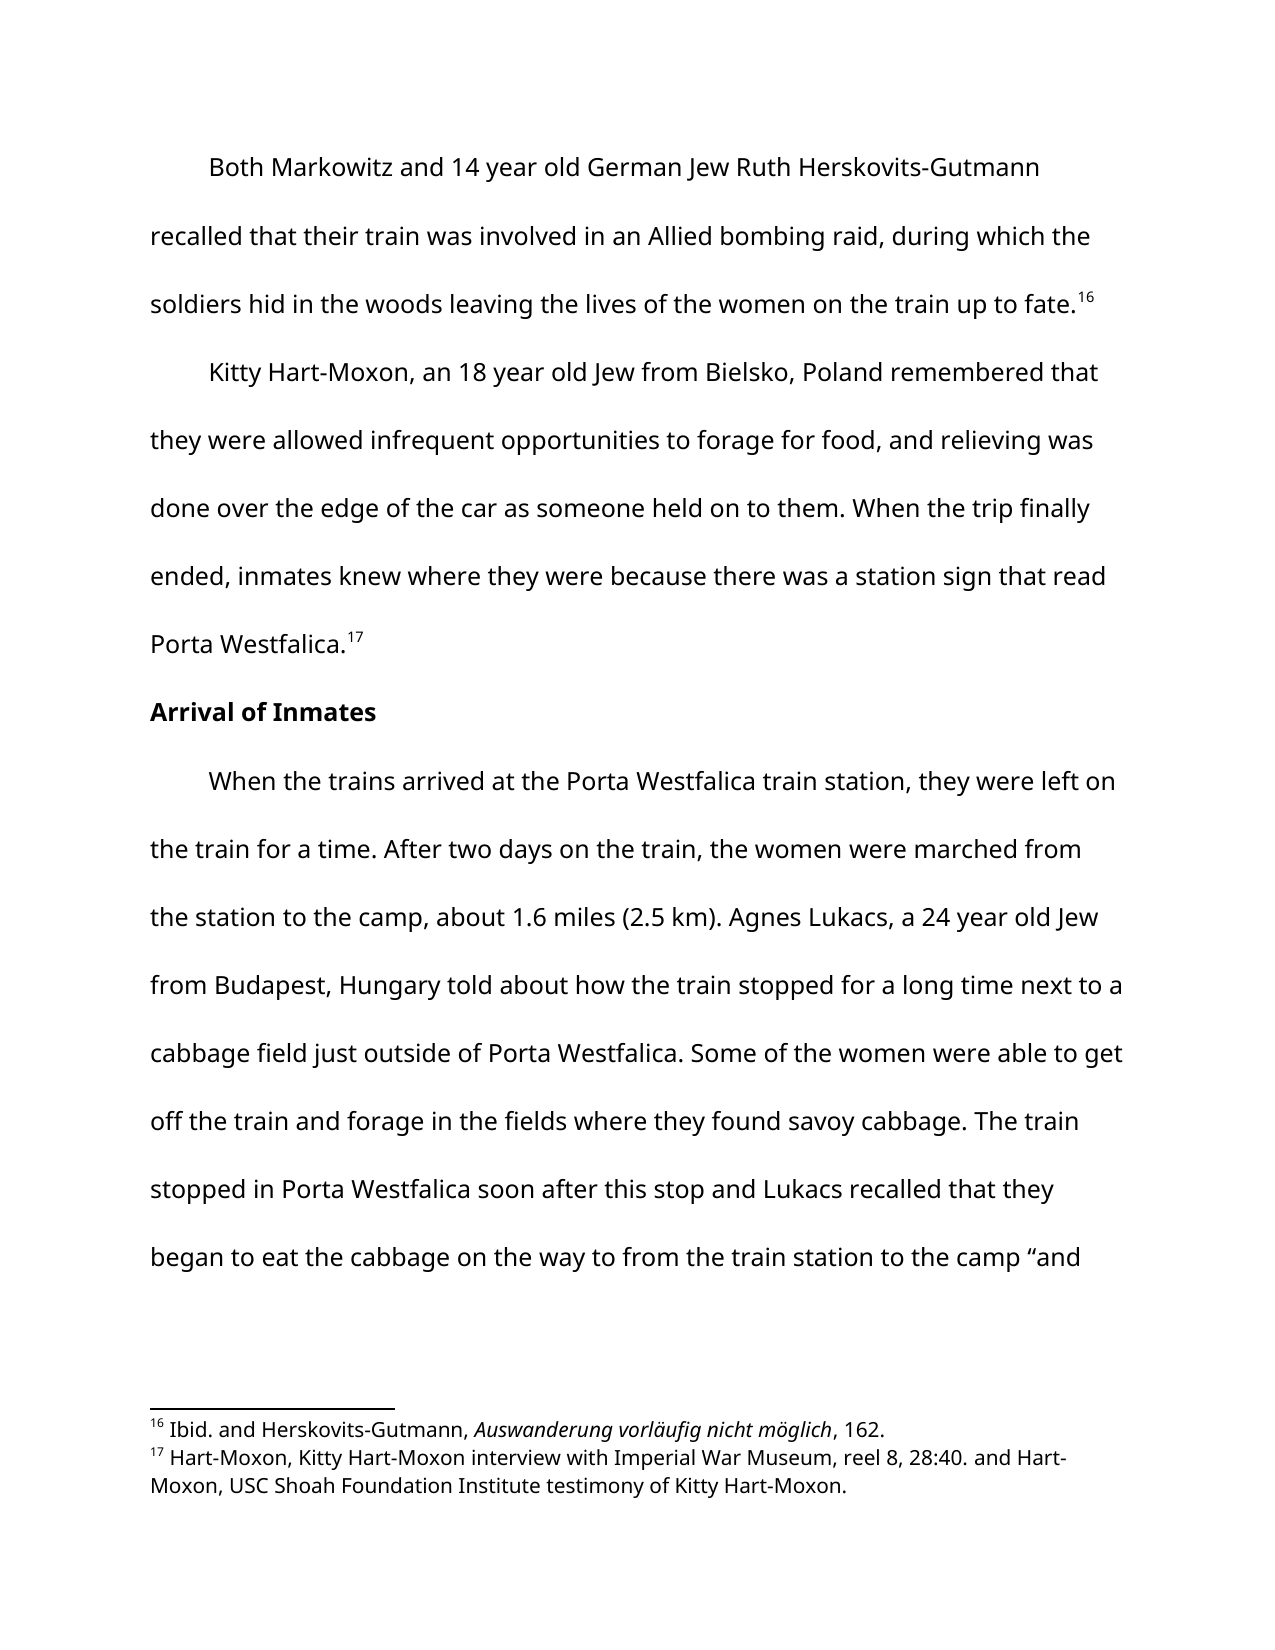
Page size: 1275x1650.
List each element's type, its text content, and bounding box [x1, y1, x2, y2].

text Both Markowitz and 14 year old German Jew Ruth Herskovits-Gutmann recalled that their train was involved in an Allied bombing raid, during which the soldiers hid in the woods leaving the lives of the women on the train up to fate. [150, 150, 1125, 320]
text When the trains arrived at the Porta Westfalica train station, they were left on the train for a time. After two days on the train, the women were marched from the station to the camp, about 1.6 miles (2.5 km). Agnes Lukacs, a 24 year old Jew from Budapest, Hungary told about how the train stopped for a long time next to a cabbage field just outside of Porta Westfalica. Some of the women were able to get off the train and forage in the fields where they found savoy cabbage. The train stopped in Porta Westfalica soon after this stop and Lukacs recalled that they began to eat the cabbage on the way to from the train station to the camp “and [150, 763, 1125, 1274]
text Kitty Hart-Moxon, an 18 year old Jew from Bielsko, Poland remembered that they were allowed infrequent opportunities to forage for food, and relieving was done over the edge of the car as someone held on to them. When the trip finally ended, inmates knew where they were because there was a station sign that read Porta Westfalica. [150, 354, 1125, 661]
text Arrival of Inmates [150, 695, 1125, 729]
text Ibid. and Herskovits-Gutmann, Auswanderung vorläufig nicht möglich, 162. [150, 1415, 1125, 1443]
text Hart-Moxon, Kitty Hart-Moxon interview with Imperial War Museum, reel 8, 28:40. and Hart-Moxon, USC Shoah Foundation Institute testimony of Kitty Hart-Moxon. [150, 1443, 1125, 1500]
